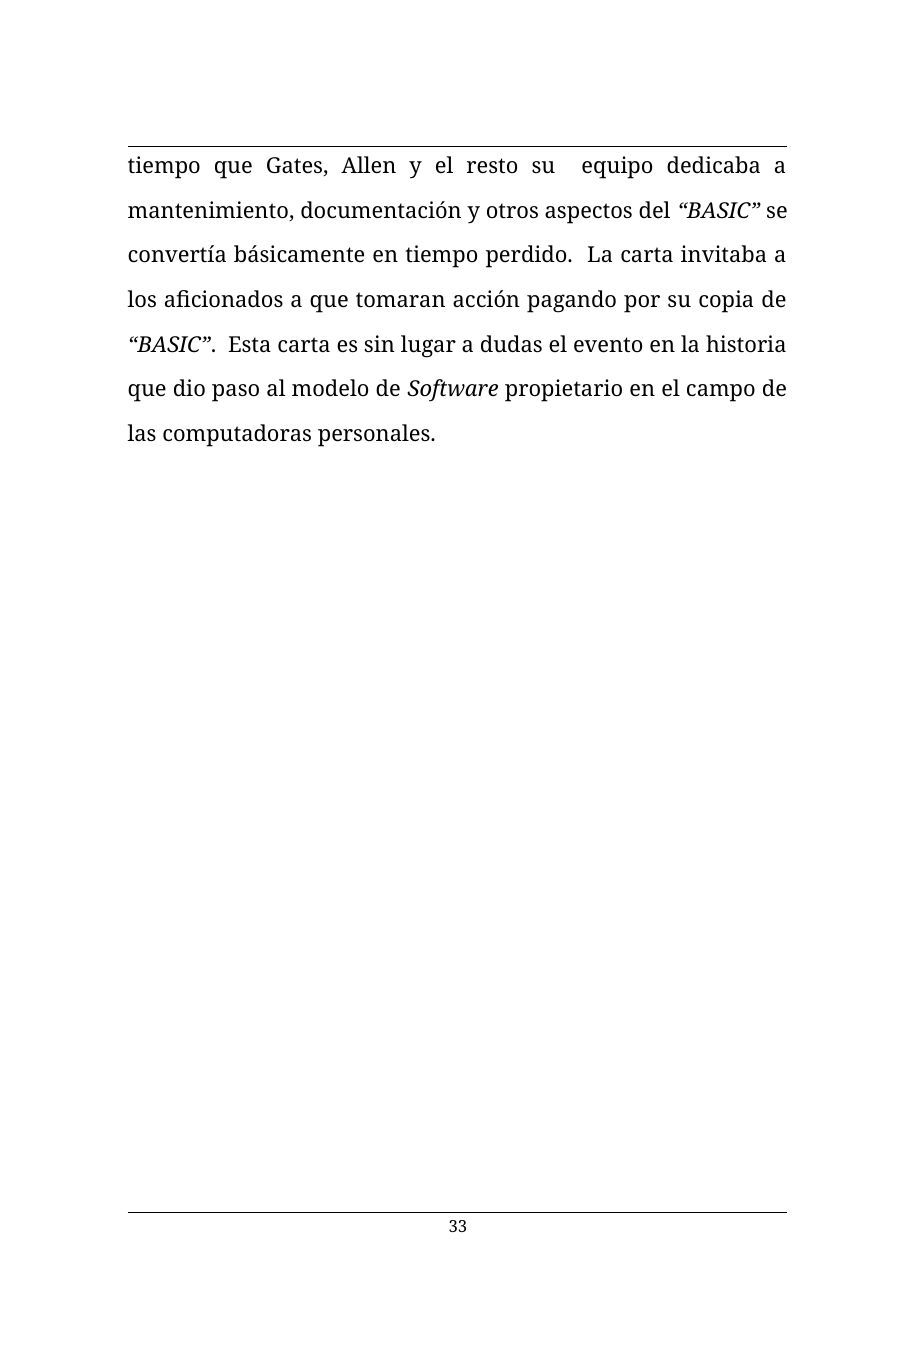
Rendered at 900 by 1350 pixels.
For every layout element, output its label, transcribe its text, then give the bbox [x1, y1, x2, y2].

text tiempo que Gates, Allen y el resto su equipo dedicaba a mantenimiento, documentación y otros aspectos del “BASIC” se convertía básicamente en tiempo perdido. La carta invitaba a los aficionados a que tomaran acción pagando por su copia de “BASIC”. Esta carta es sin lugar a dudas el evento en la historia que dio paso al modelo de Software propietario en el campo de las computadoras personales. [127, 150, 787, 448]
